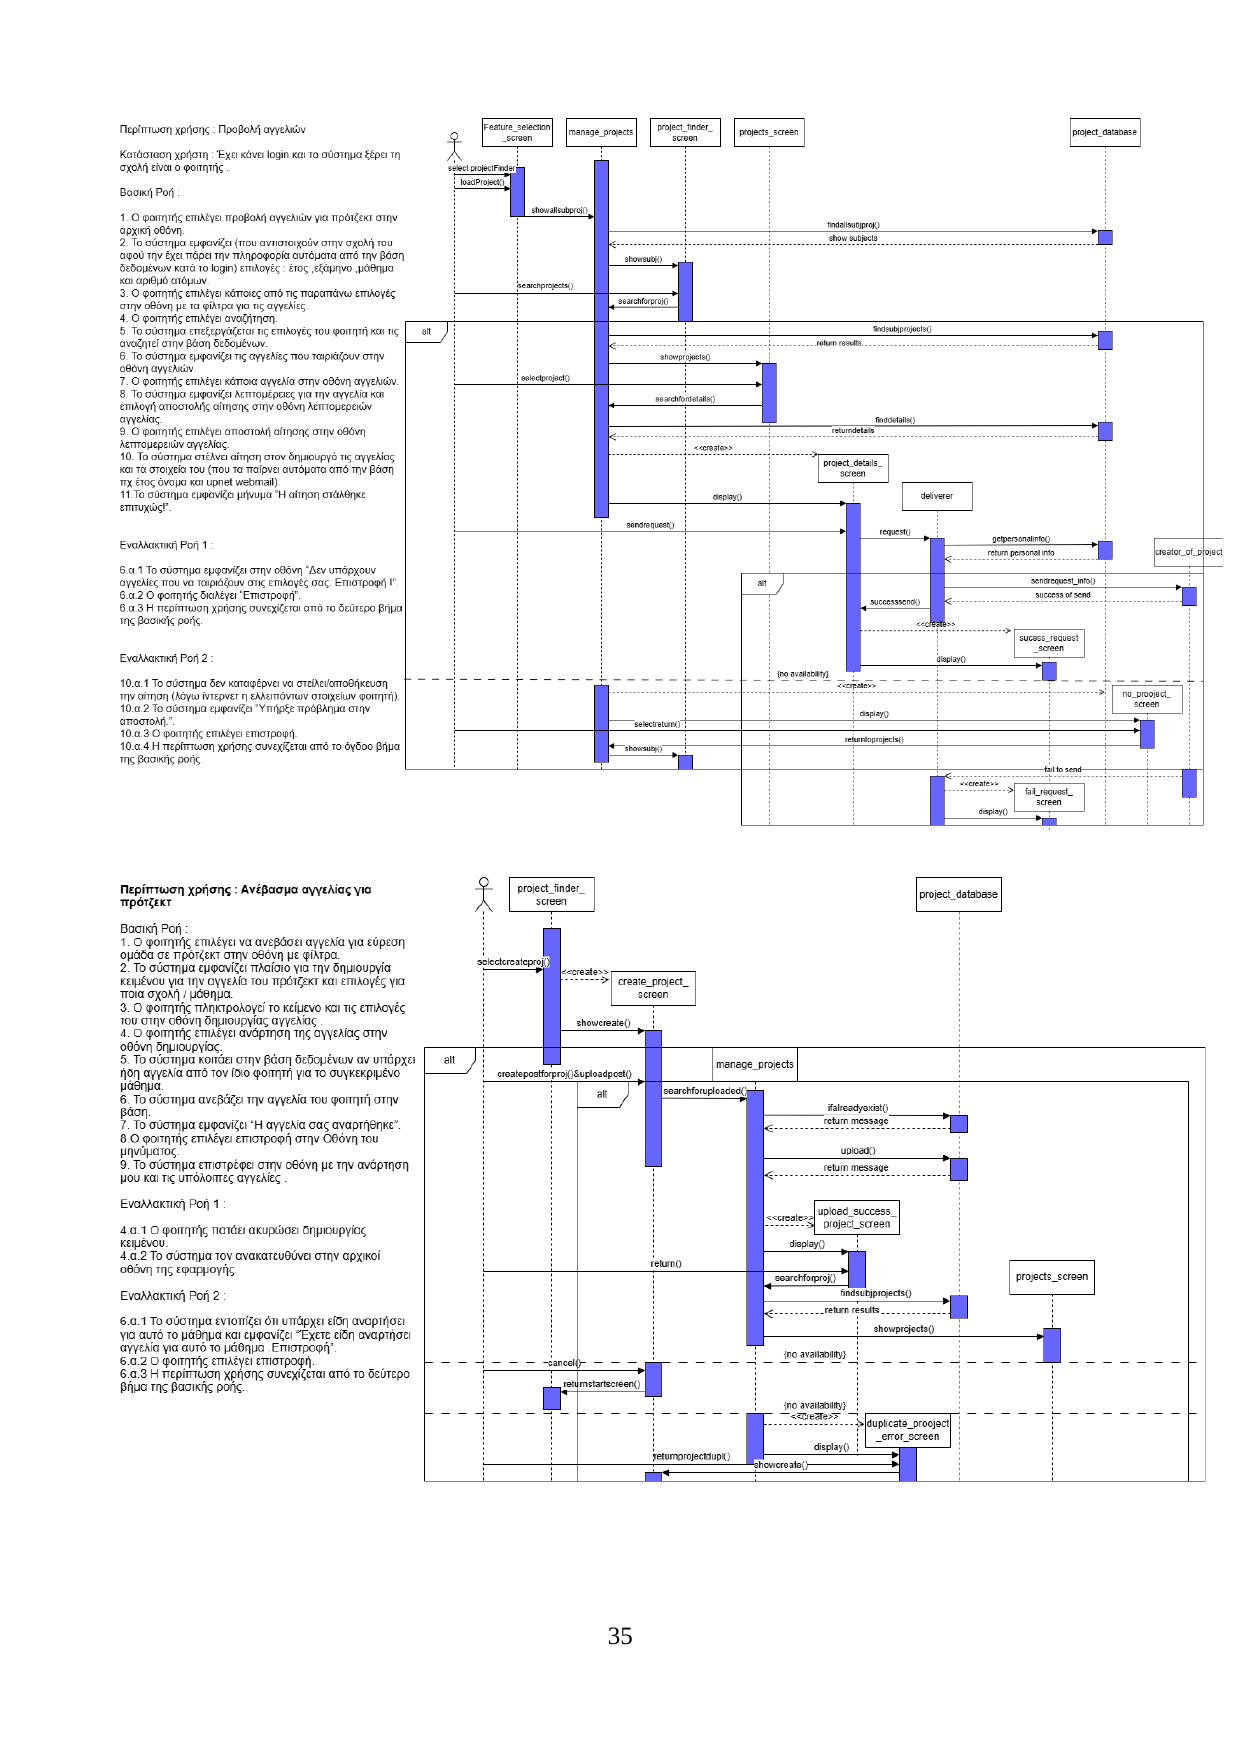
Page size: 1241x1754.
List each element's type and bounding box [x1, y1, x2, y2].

picture [118, 118, 1224, 832]
picture [118, 877, 1206, 1482]
